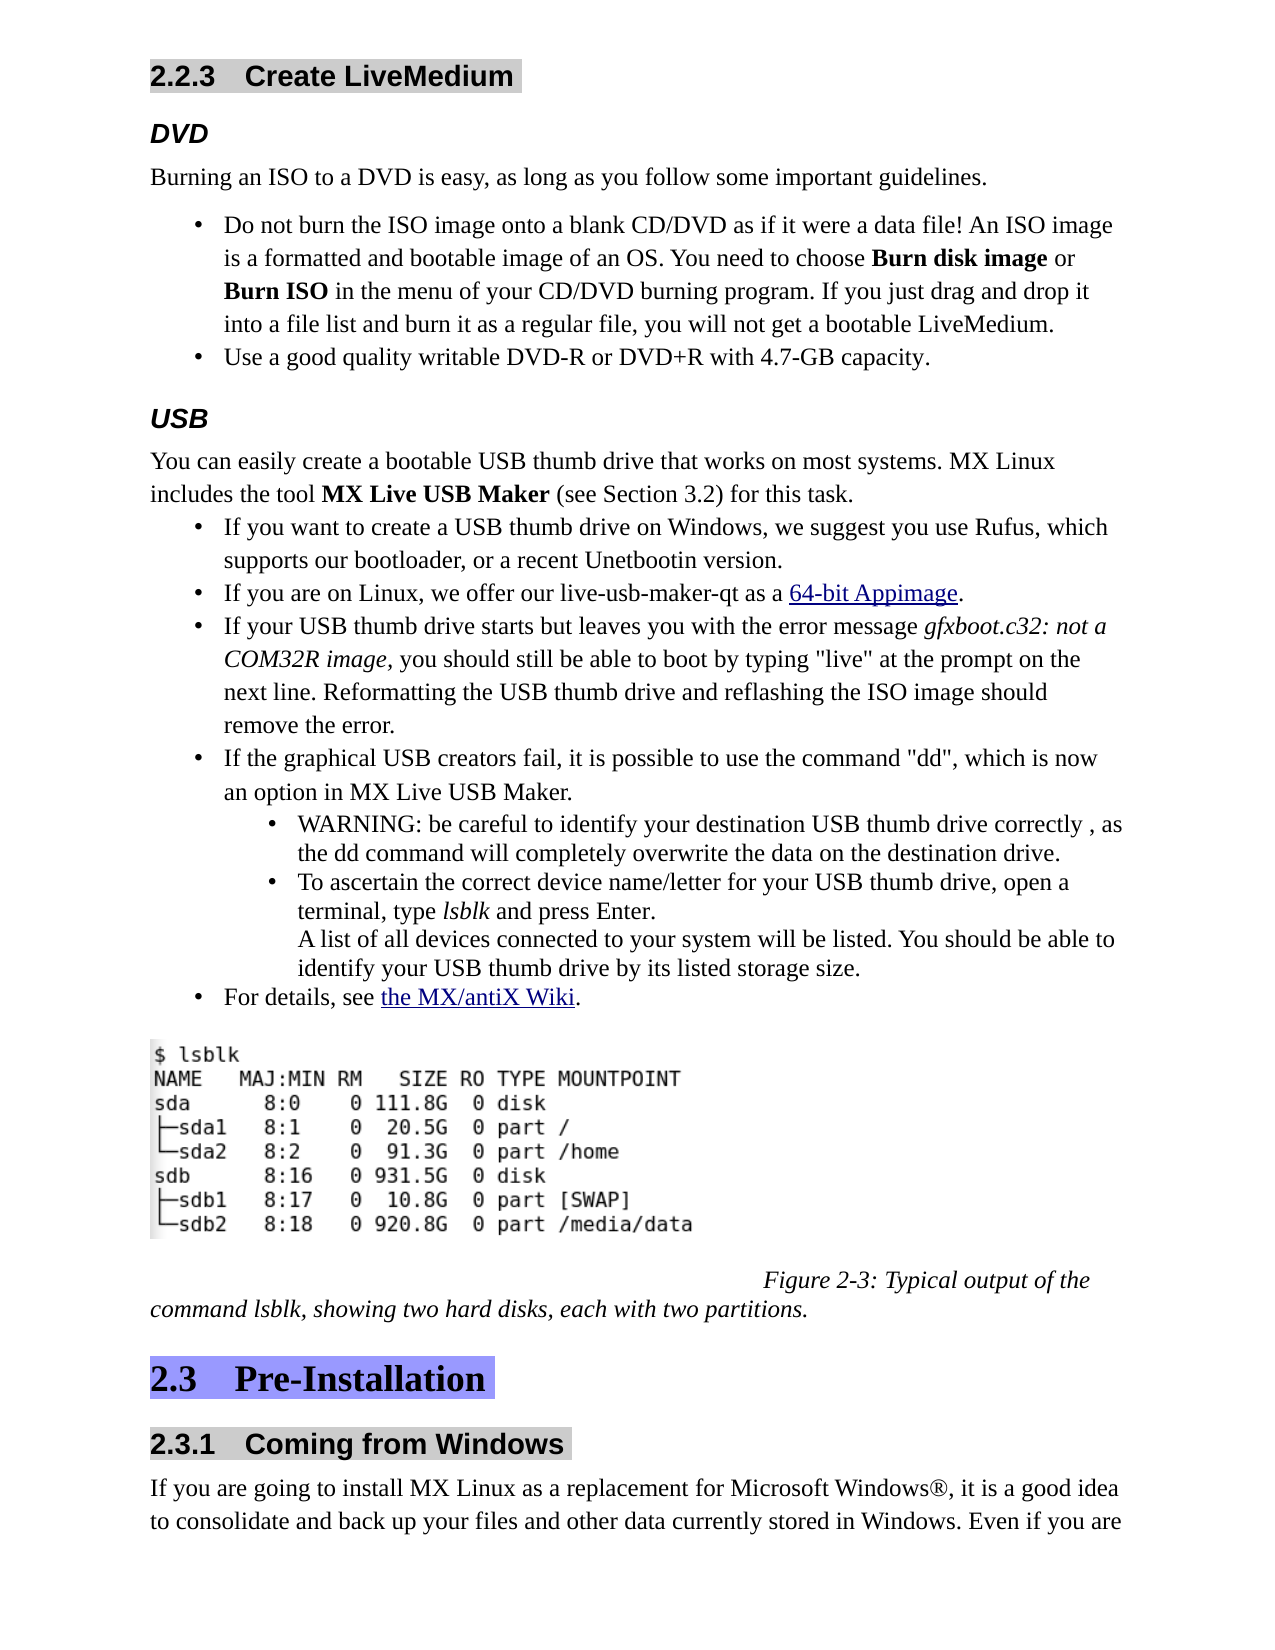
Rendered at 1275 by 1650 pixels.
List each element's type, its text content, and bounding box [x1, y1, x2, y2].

list To ascertain the correct device name/letter for your USB thumb drive, open a terminal, type lsblk and press Enter. A list of all devices connected to your system will be listed. You should be able to identify your USB thumb drive by its listed storage size. [268, 867, 1125, 982]
subtitle DVD [150, 118, 1125, 150]
text Figure 2-3: Typical output of the command lsblk, showing two hard disks, each with two partitions. [150, 1266, 1125, 1323]
list WARNING: be careful to identify your destination USB thumb drive correctly , as the dd command will completely overwrite the data on the destination drive. [268, 809, 1125, 867]
list Do not burn the ISO image onto a blank CD/DVD as if it were a data file! An ISO image is a formatted and bootable image of an OS. You need to choose Burn disk image or Burn ISO in the menu of your CD/DVD burning program. If you just drag and drop it into a file list and burn it as a regular file, you will not get a bootable LiveMedium. [194, 210, 1125, 338]
picture [150, 1039, 763, 1239]
list If the graphical USB creators fail, it is possible to use the command "dd", which is now an option in MX Live USB Maker. [194, 743, 1125, 805]
list If you are on Linux, we offer our live-usb-maker-qt as a 64-bit Appimage. [194, 578, 1125, 607]
text Burning an ISO to a DVD is easy, as long as you follow some important guidelines. [150, 162, 1125, 191]
subtitle 2.3 Pre-Installation [495, 1356, 1125, 1399]
subtitle 2.2.3 Create LiveMedium [522, 59, 1125, 93]
list If you want to create a USB thumb drive on Windows, we suggest you use Rufus, which supports our bootloader, or a recent Unetbootin version. [194, 512, 1125, 574]
text You can easily create a bootable USB thumb drive that works on most systems. MX Linux includes the tool MX Live USB Maker (see Section 3.2) for this task. [150, 446, 1125, 508]
list If your USB thumb drive starts but leaves you with the error message gfxboot.c32: not a COM32R image, you should still be able to boot by typing "live" at the prompt on the next line. Reformatting the USB thumb drive and reflashing the ISO image should remove the error. [194, 611, 1125, 739]
list Use a good quality writable DVD-R or DVD+R with 4.7-GB capacity. [194, 342, 1125, 371]
text If you are going to install MX Linux as a replacement for Microsoft Windows®, it is a good idea to consolidate and back up your files and other data currently stored in Windows. Even if you are [150, 1473, 1125, 1535]
list For details, see the MX/antiX Wiki. [194, 982, 1125, 1011]
subtitle 2.3.1 Coming from Windows [572, 1427, 1125, 1460]
subtitle USB [150, 402, 1125, 434]
